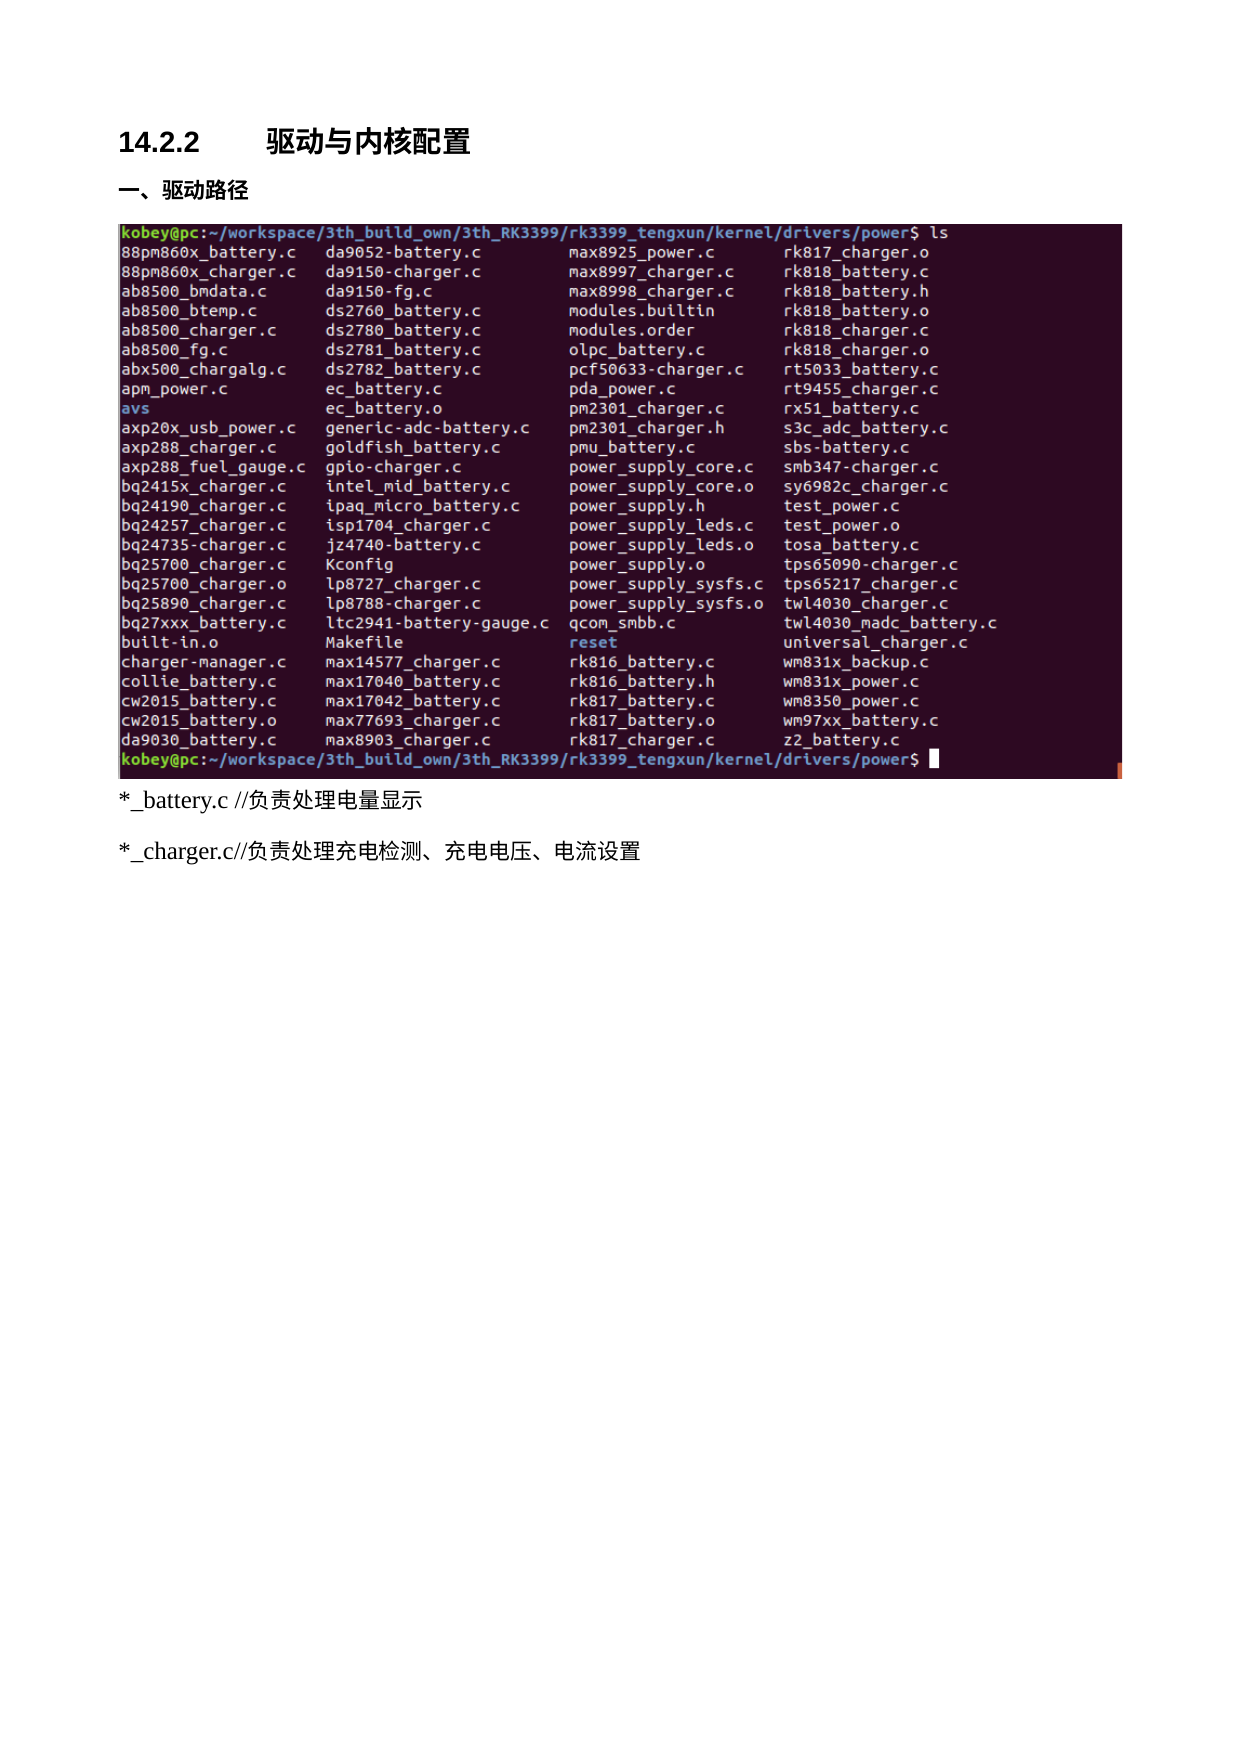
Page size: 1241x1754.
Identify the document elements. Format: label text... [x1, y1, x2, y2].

text *_charger.c//负责处理充电检测、充电电压、电流设置 [118, 834, 1122, 866]
subtitle 14.2.2 驱动与内核配置 [118, 118, 1122, 161]
picture [118, 224, 1123, 779]
text *_battery.c //负责处理电量显示 [118, 779, 1122, 815]
text 一、驱动路径 [118, 173, 1122, 205]
